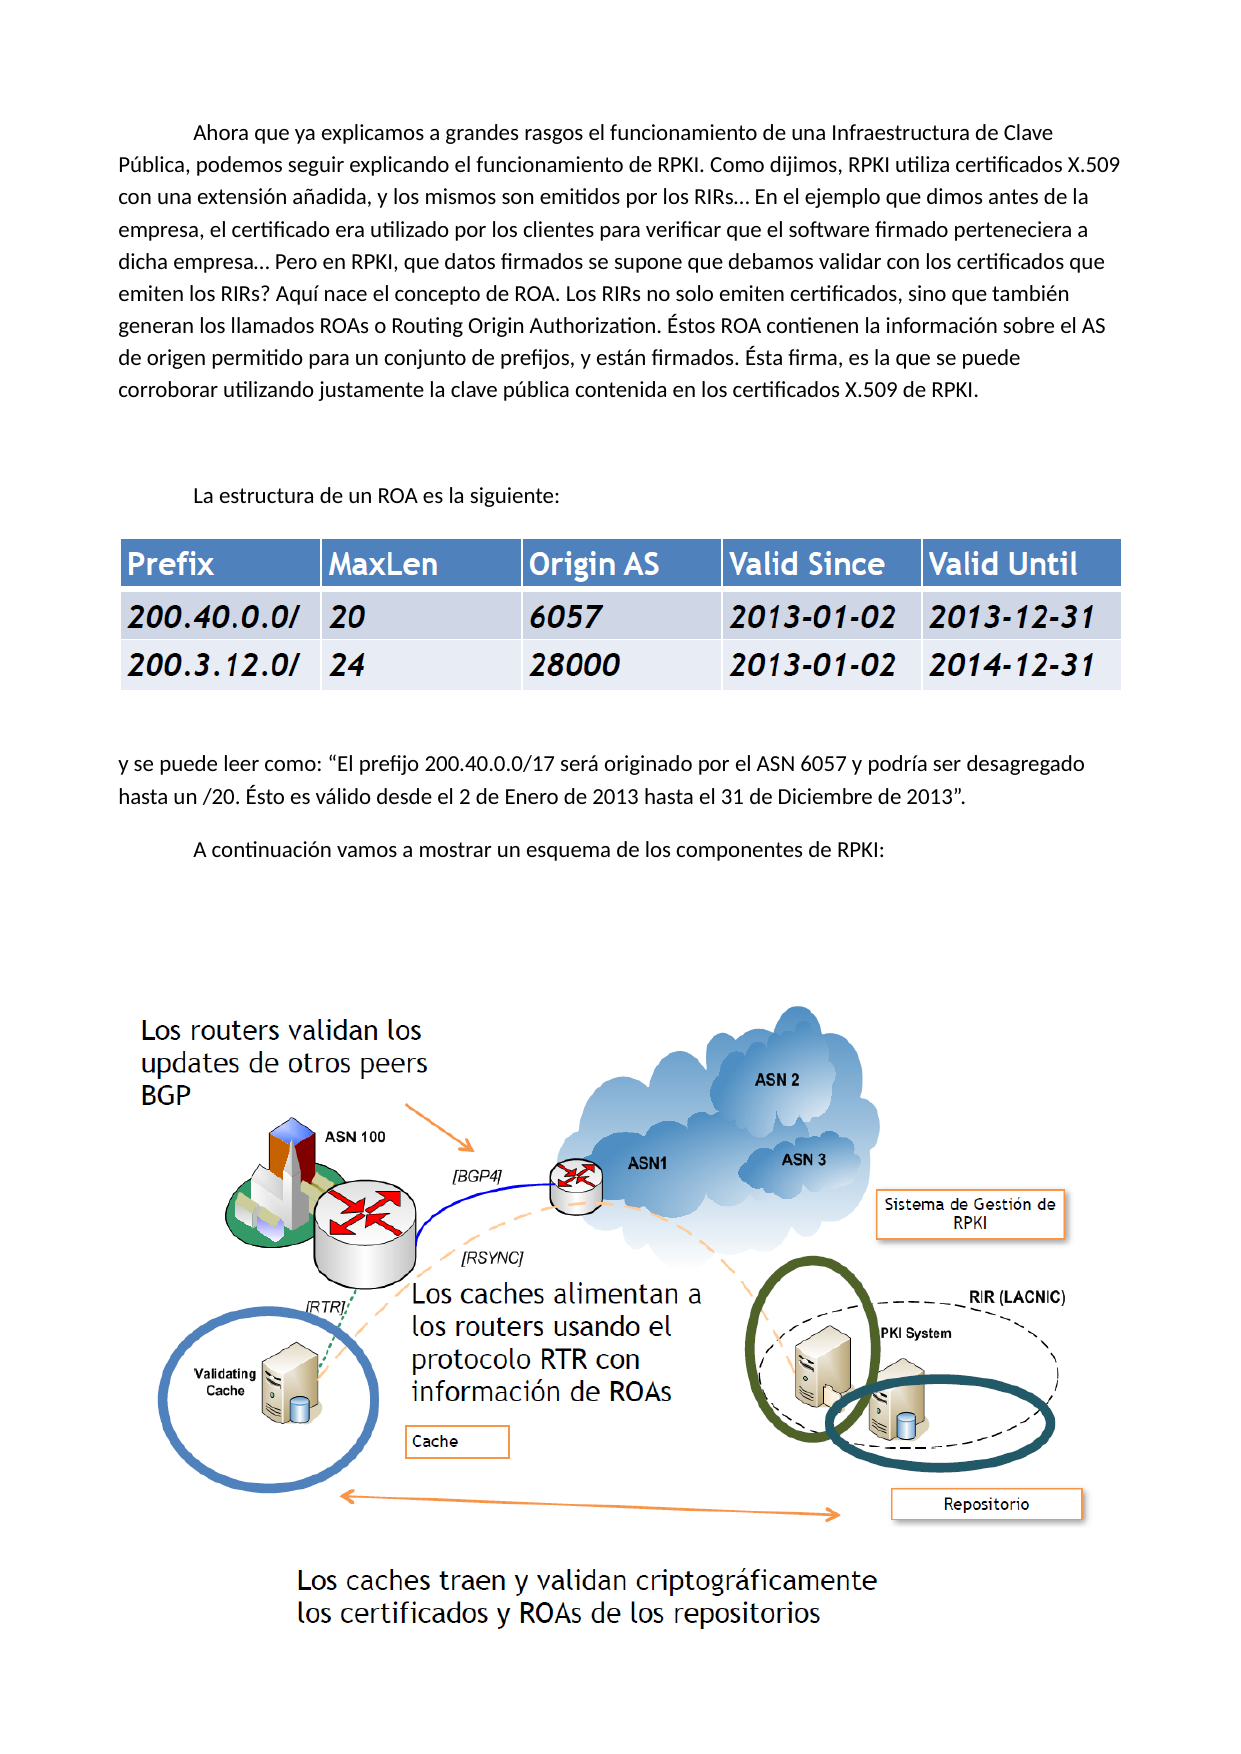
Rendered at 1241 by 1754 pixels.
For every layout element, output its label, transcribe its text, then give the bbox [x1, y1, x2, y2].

text A continuación vamos a mostrar un esquema de los componentes de RPKI: [118, 835, 1122, 863]
picture [118, 534, 1123, 693]
text y se puede leer como: “El prefijo 200.40.0.0/17 será originado por el ASN 6057 y podría ser desagregado hasta un /20. Ésto es válido desde el 2 de Enero de 2013 hasta el 31 de Diciembre de 2013”. [118, 749, 1122, 810]
picture [118, 960, 1123, 1631]
text Ahora que ya explicamos a grandes rasgos el funcionamiento de una Infraestructura de Clave Pública, podemos seguir explicando el funcionamiento de RPKI. Como dijimos, RPKI utiliza certificados X.509 con una extensión añadida, y los mismos son emitidos por los RIRs… En el ejemplo que dimos antes de la empresa, el certificado era utilizado por los clientes para verificar que el software firmado perteneciera a dicha empresa… Pero en RPKI, que datos firmados se supone que debamos validar con los certificados que emiten los RIRs? Aquí nace el concepto de ROA. Los RIRs no solo emiten certificados, sino que también generan los llamados ROAs o Routing Origin Authorization. Éstos ROA contienen la información sobre el AS de origen permitido para un conjunto de prefijos, y están firmados. Ésta firma, es la que se puede corroborar utilizando justamente la clave pública contenida en los certificados X.509 de RPKI. [118, 118, 1122, 404]
text La estructura de un ROA es la siguiente: [118, 482, 1122, 510]
